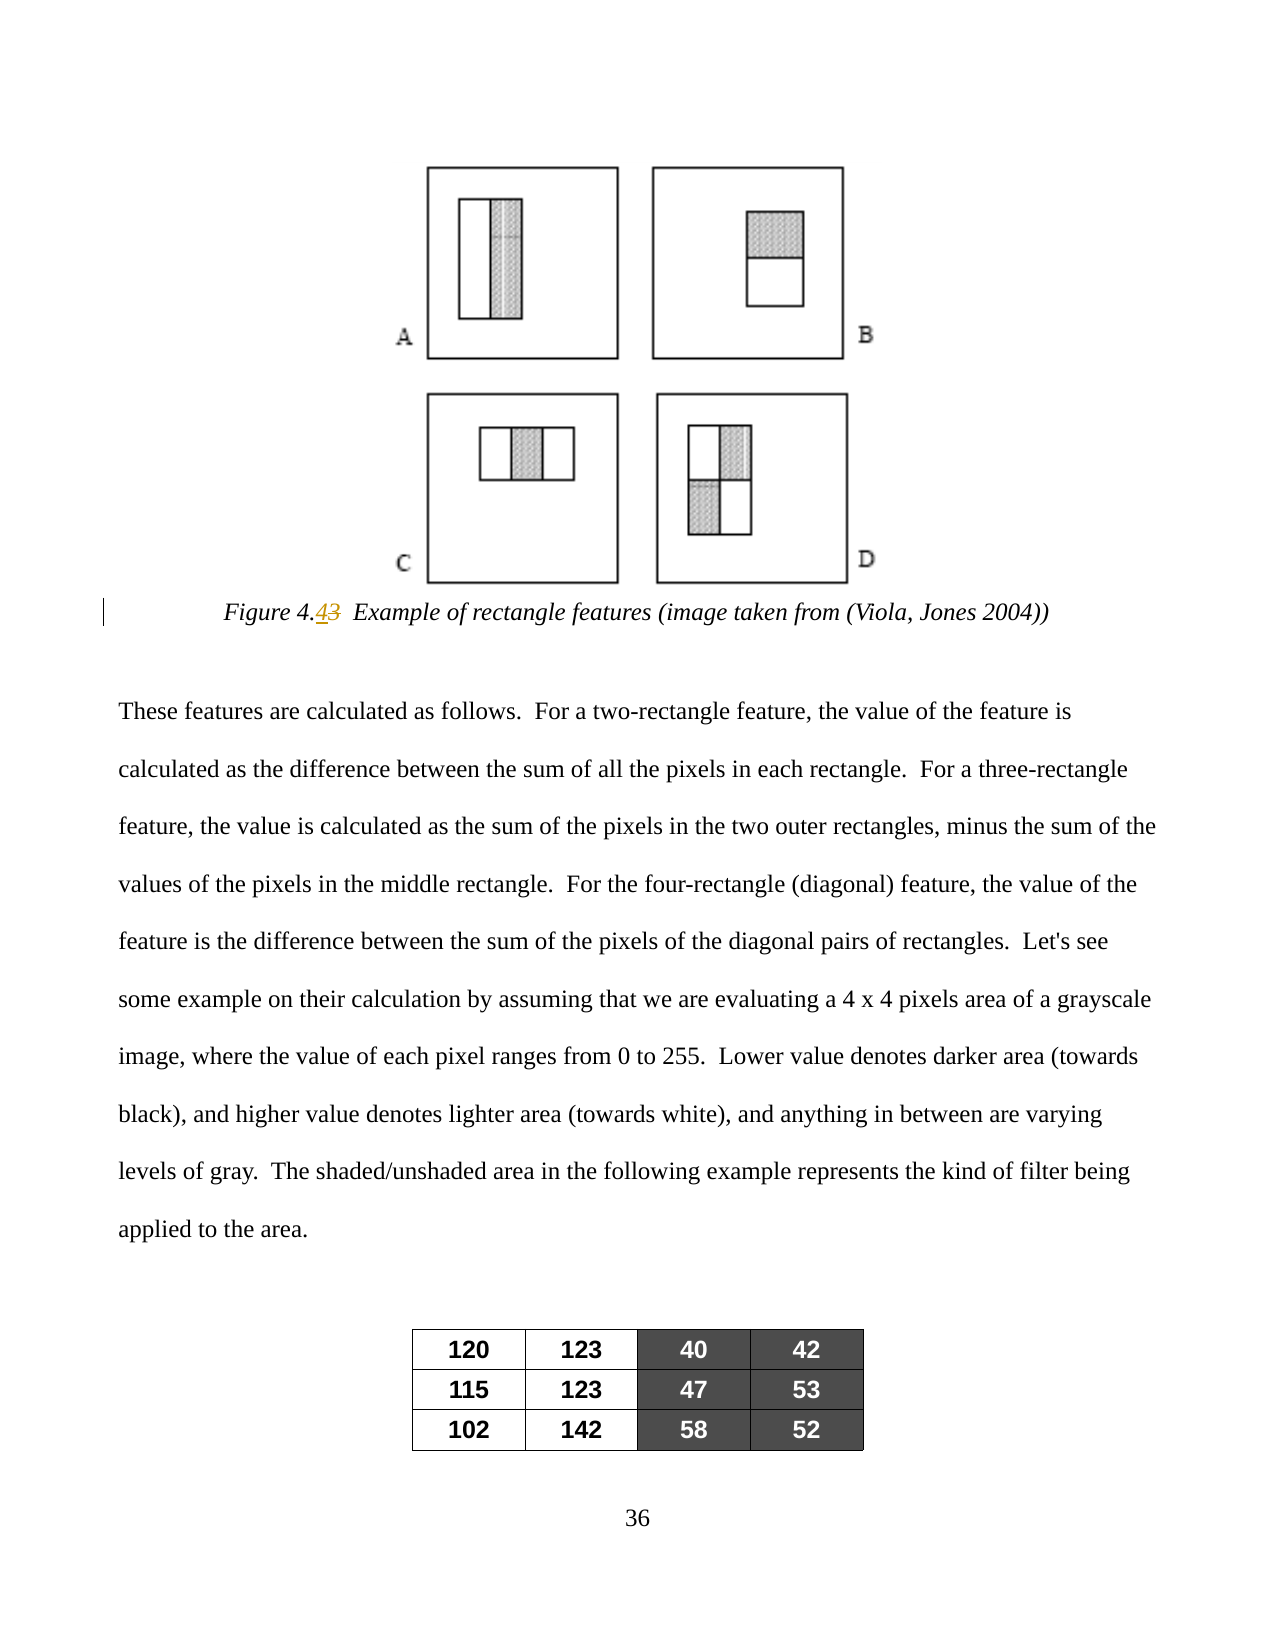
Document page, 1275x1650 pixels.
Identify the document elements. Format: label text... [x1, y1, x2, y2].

table_cell 47 [638, 1370, 750, 1409]
table_cell 58 [638, 1410, 750, 1450]
table_cell 53 [751, 1370, 863, 1409]
table_header 40 [638, 1330, 750, 1369]
table_cell 102 [413, 1410, 525, 1450]
table_header 123 [526, 1330, 637, 1369]
table_header 120 [413, 1330, 525, 1369]
table_header 42 [751, 1330, 863, 1369]
text These features are calculated as follows. For a two-rectangle feature, the value of the feature is calculated as the difference between the sum of all the pixels in each rectangle. For a three-rectangle feature, the value is calculated as the sum of the pixels in the two outer rectangles, minus the sum of the values of the pixels in the middle rectangle. For the four-rectangle (diagonal) feature, the value of the feature is the difference between the sum of the pixels of the diagonal pairs of rectangles. Let's see some example on their calculation by assuming that we are evaluating a 4 x 4 pixels area of a grayscale image, where the value of each pixel ranges from 0 to 255. Lower value denotes darker area (towards black), and higher value denotes lighter area (towards white), and anything in between are varying levels of gray. The shaded/unshaded area in the following example represents the kind of filter being applied to the area. [118, 696, 1157, 1242]
table_cell 115 [413, 1370, 525, 1409]
table_cell 52 [751, 1410, 863, 1450]
table_cell 142 [526, 1410, 637, 1450]
table_cell 123 [526, 1370, 637, 1409]
text Figure 4.4 Example of rectangle features (image taken from (Viola, Jones 2004)) [118, 188, 1157, 626]
